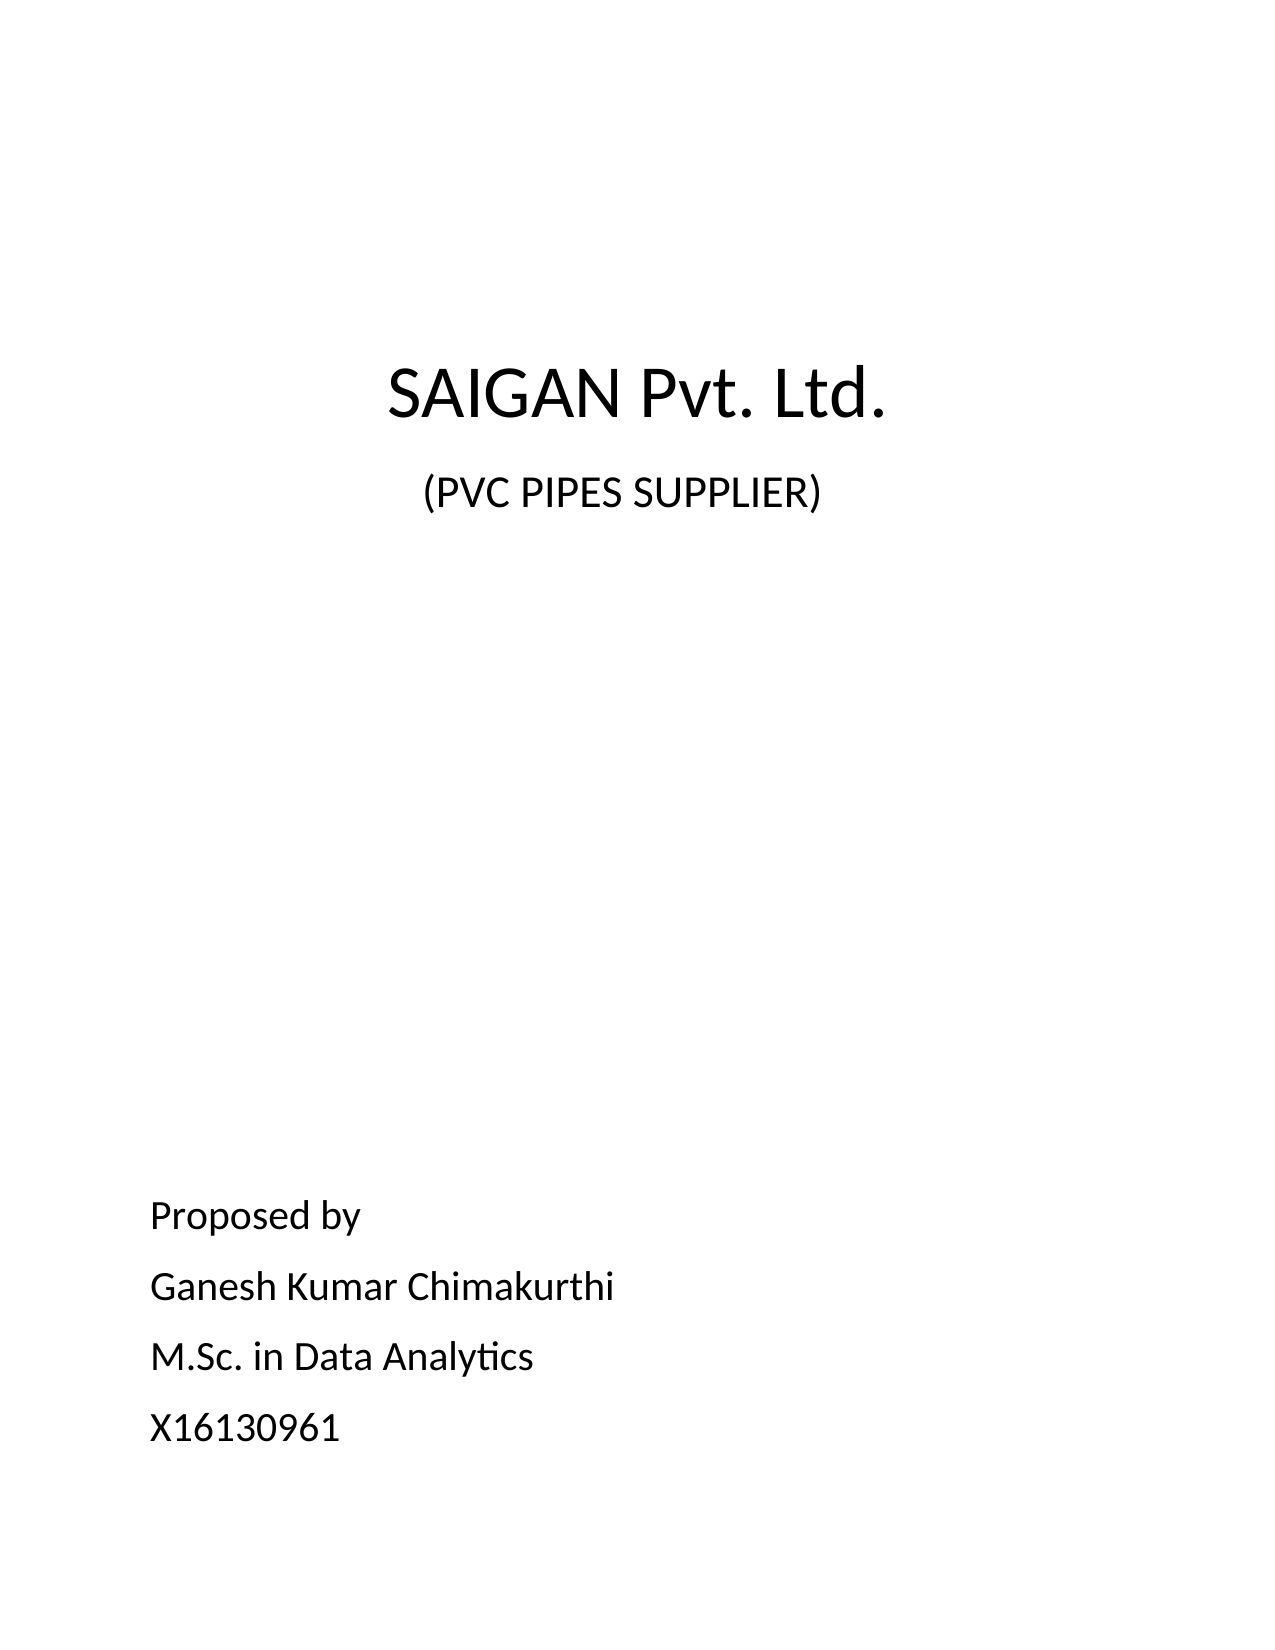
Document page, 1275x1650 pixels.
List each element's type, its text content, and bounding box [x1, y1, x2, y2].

text SAIGAN Pvt. Ltd. [150, 345, 1125, 437]
text M.Sc. in Data Analytics [150, 1330, 1125, 1381]
text Proposed by [150, 1189, 1125, 1240]
text (PVC PIPES SUPPLIER) [150, 459, 1125, 520]
text Ganesh Kumar Chimakurthi [150, 1259, 1125, 1310]
text X16130961 [150, 1401, 1125, 1451]
